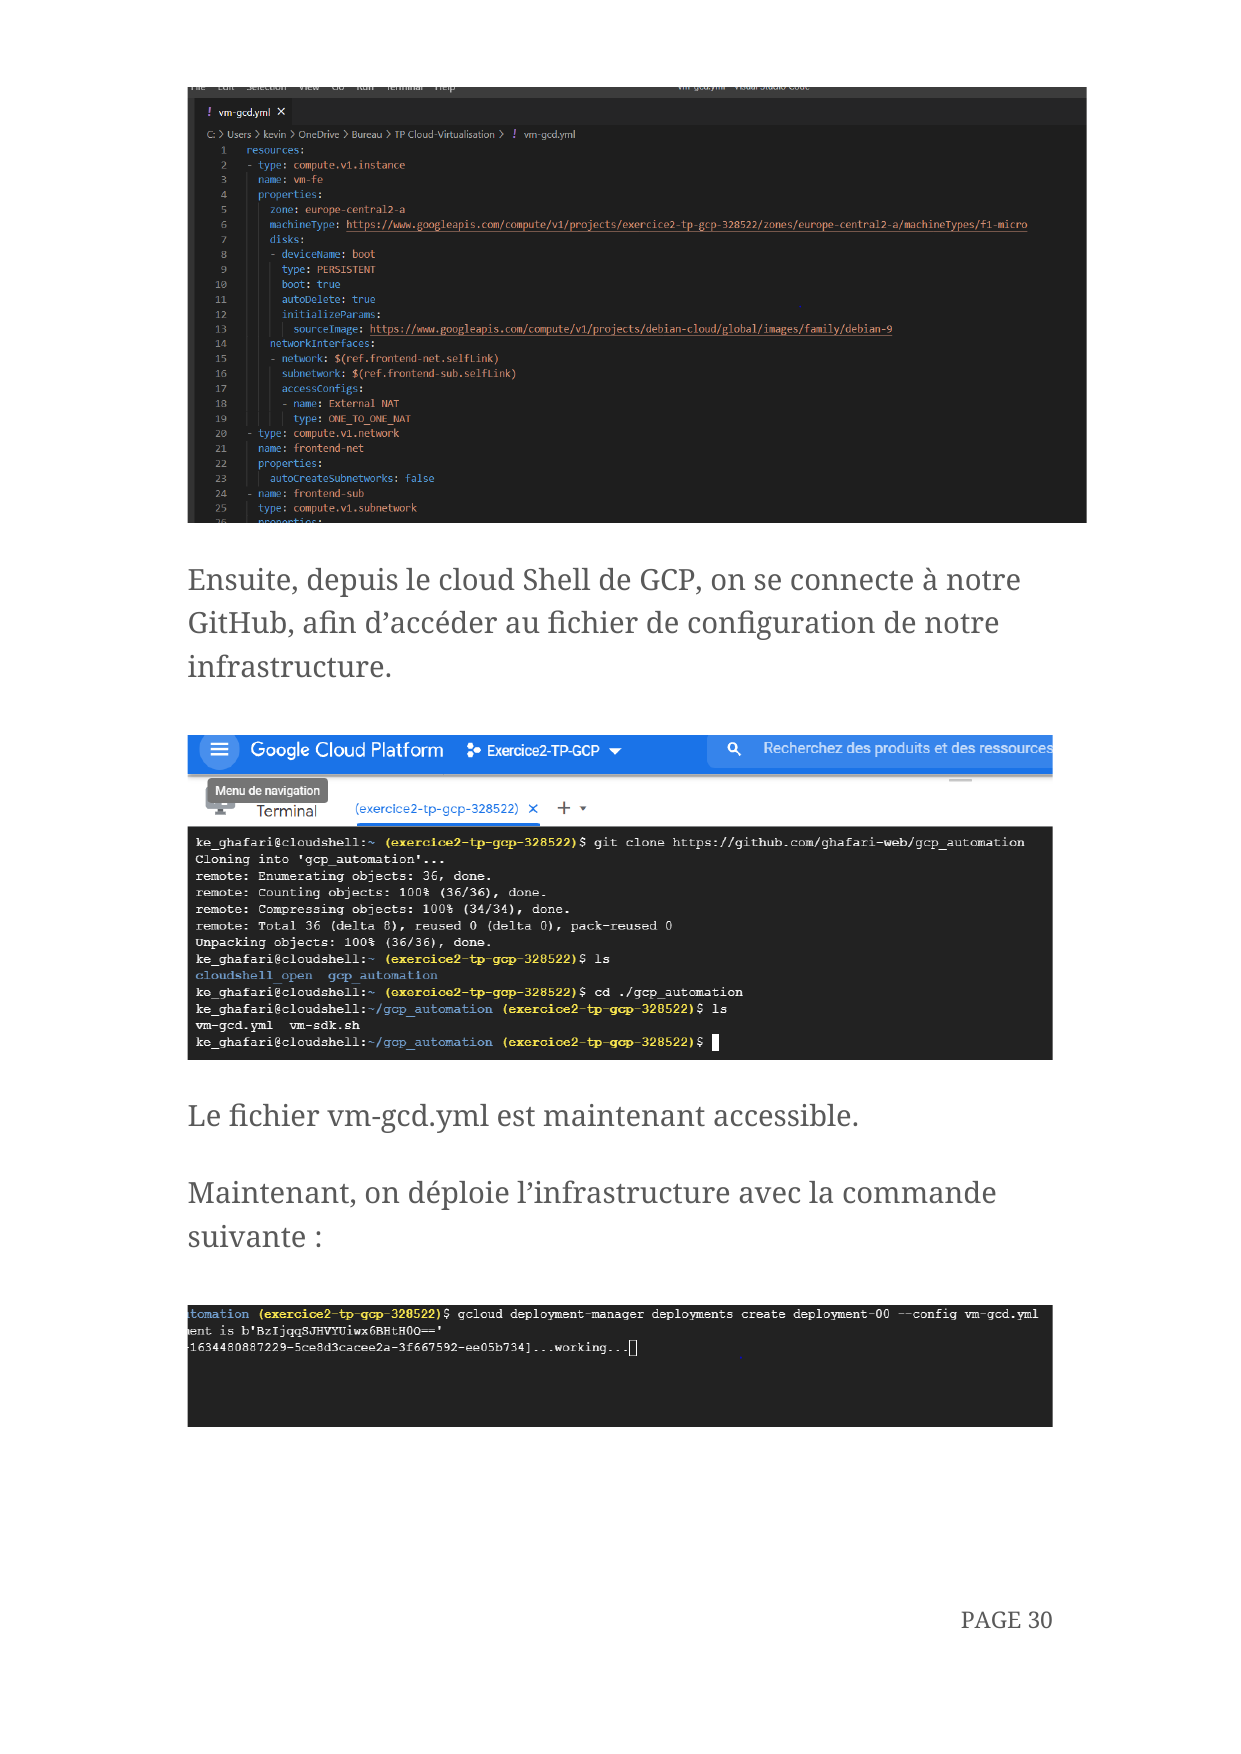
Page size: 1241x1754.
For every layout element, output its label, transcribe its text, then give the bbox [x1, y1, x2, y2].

text Ensuite, depuis le cloud Shell de GCP, on se connecte à notre GitHub, afin d’accéder au fichier de configuration de notre infrastructure. [187, 559, 1053, 686]
text Le fichier vm-gcd.yml est maintenant accessible. [187, 1096, 1053, 1135]
text Maintenant, on déploie l’infrastructure avec la commande suivante : [187, 1173, 1053, 1256]
